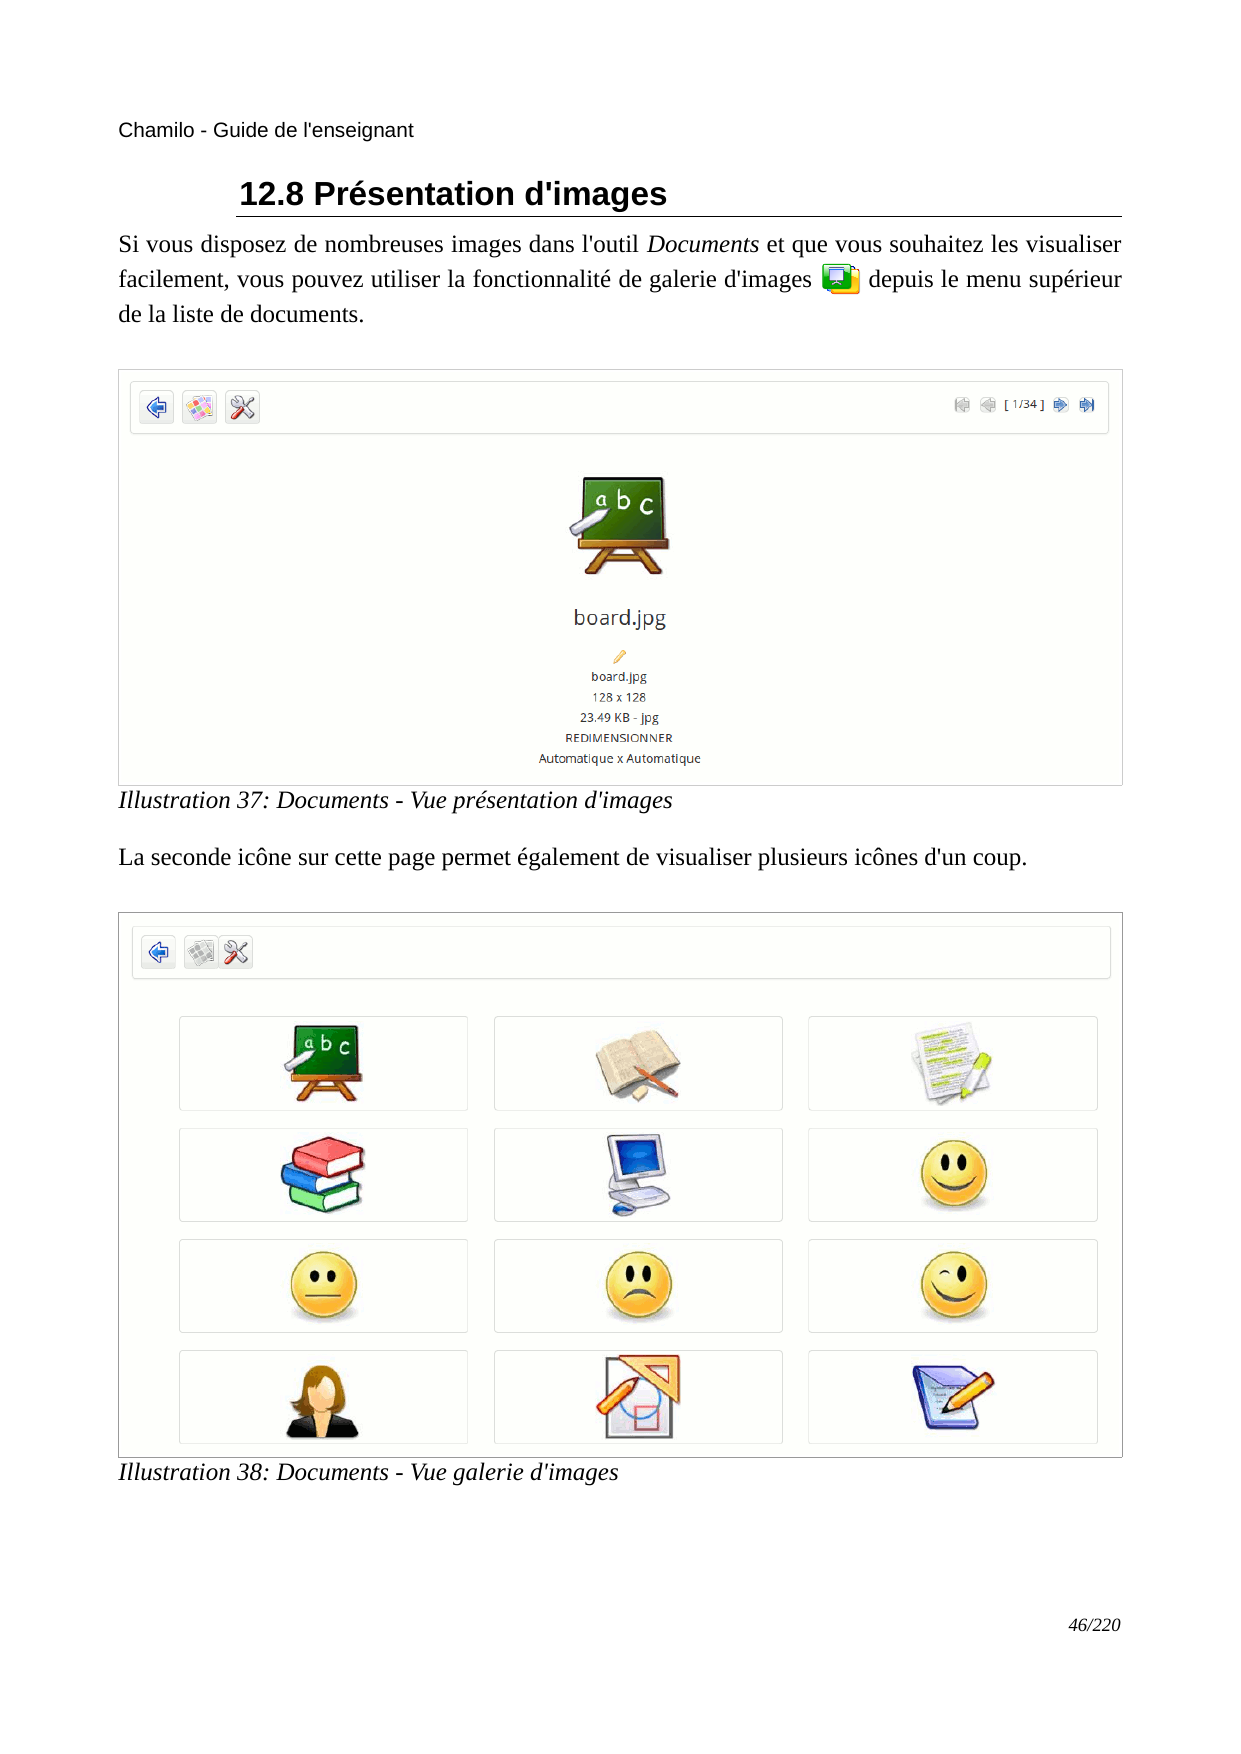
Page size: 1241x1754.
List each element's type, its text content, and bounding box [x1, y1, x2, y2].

subtitle Présentation d'images [236, 172, 1122, 216]
text Si vous disposez de nombreuses images dans l'outil Documents et que vous souhaitez les visualiser facilement, vous pouvez utiliser la fonctionnalité de galerie d'images depuis le menu supérieur de la liste de documents. [118, 229, 1122, 328]
text Illustration 37: Documents - Vue présentation d'images [118, 786, 1122, 813]
text [119, 913, 1122, 1457]
text La seconde icône sur cette page permet également de visualiser plusieurs icônes d'un coup. [118, 842, 1122, 871]
picture [121, 372, 1119, 782]
text Illustration 38: Documents - Vue galerie d'images [118, 1458, 1122, 1486]
picture [121, 915, 1119, 1455]
text [119, 370, 1122, 785]
